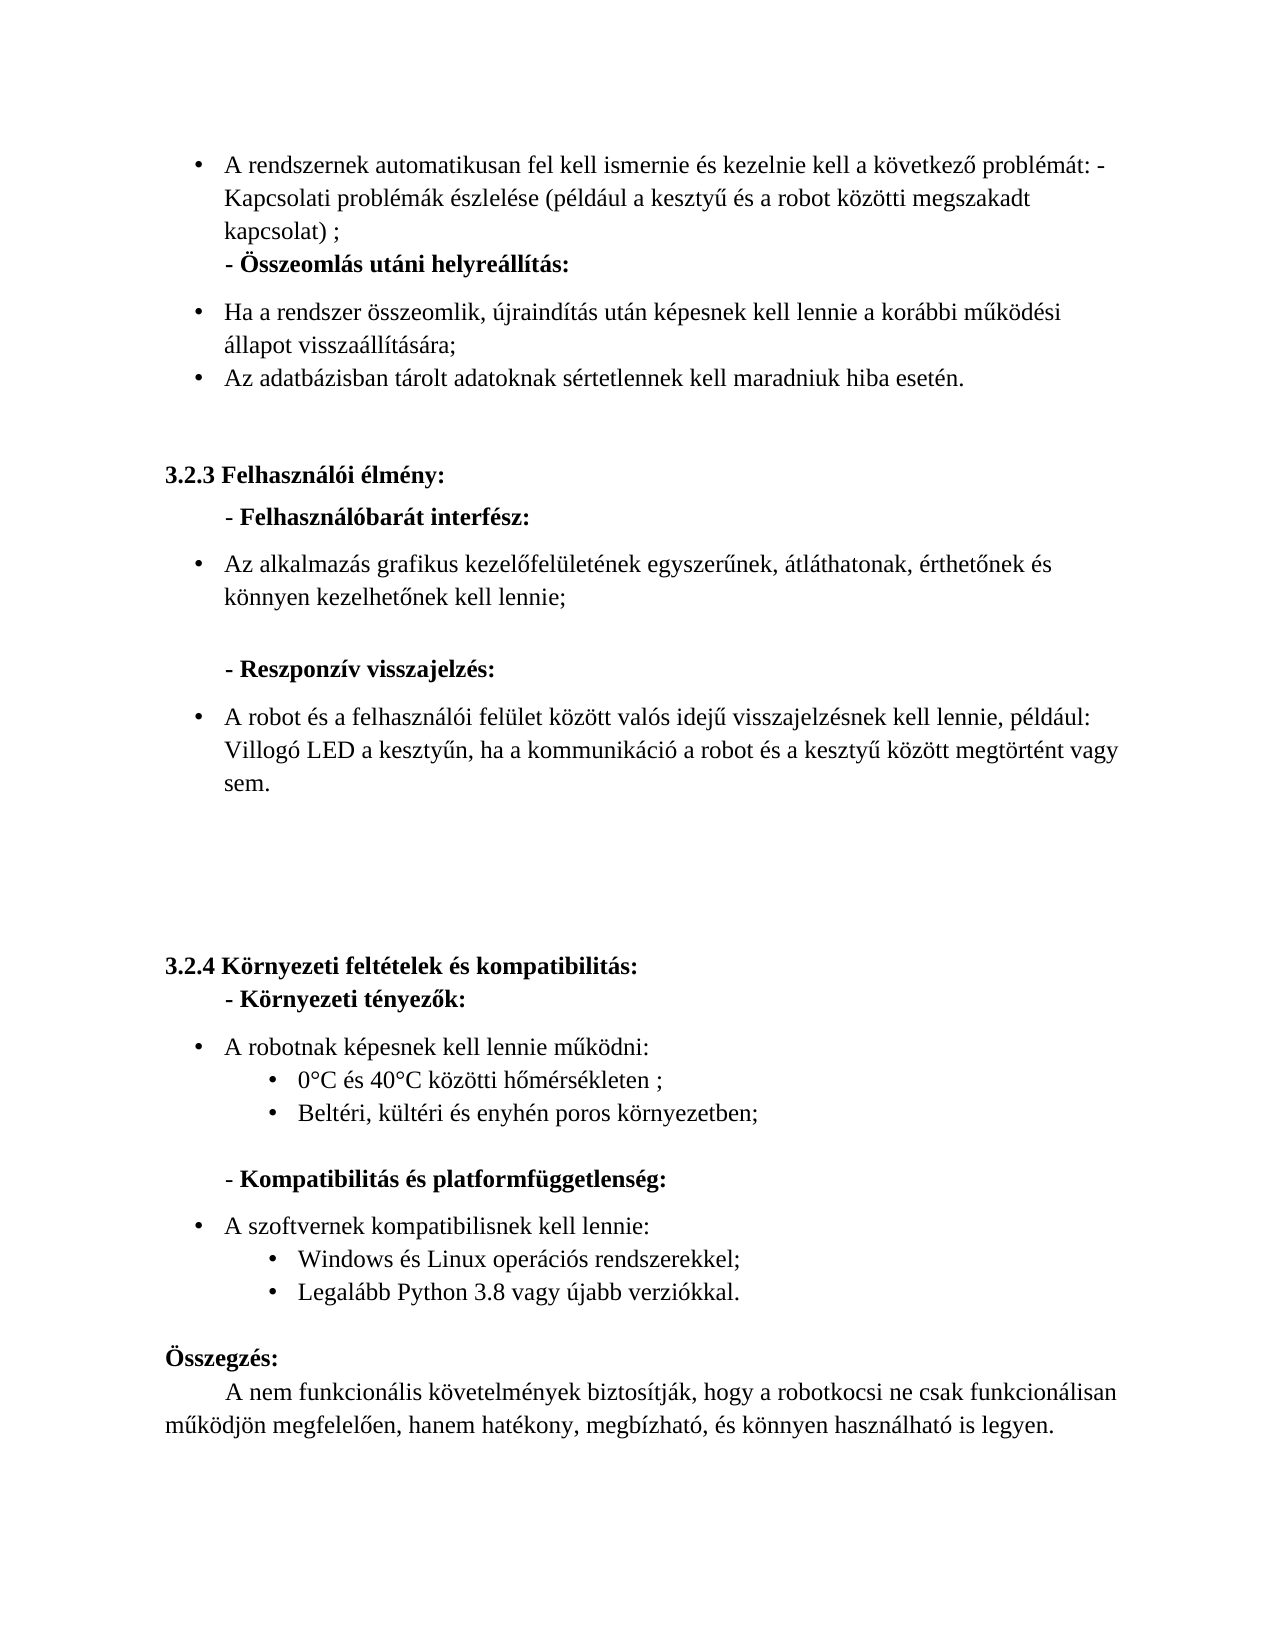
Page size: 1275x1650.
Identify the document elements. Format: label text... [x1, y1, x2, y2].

list Beltéri, kültéri és enyhén poros környezetben; [268, 1098, 1125, 1126]
subtitle Összegzés: [150, 1343, 1125, 1372]
subtitle 3.2.3 Felhasználói élmény: [150, 460, 1125, 489]
list A robot és a felhasználói felület között valós idejű visszajelzésnek kell lennie, például: Villogó LED a kesztyűn, ha a kommunikáció a robot és a kesztyű között megtörtént vagy sem. [194, 702, 1125, 797]
list Legalább Python 3.8 vagy újabb verziókkal. [268, 1277, 1125, 1306]
text - Kompatibilitás és platformfüggetlenség: [150, 1164, 1125, 1192]
list Ha a rendszer összeomlik, újraindítás után képesnek kell lennie a korábbi működési állapot visszaállítására; [194, 297, 1125, 358]
list 0°C és 40°C közötti hőmérsékleten ; [268, 1065, 1125, 1093]
text - Reszponzív visszajelzés: [150, 654, 1125, 683]
subtitle A nem funkcionális követelmények biztosítják, hogy a robotkocsi ne csak funkcionálisan működjön megfelelően, hanem hatékony, megbízható, és könnyen használható is legyen. [150, 1377, 1125, 1439]
text - Felhasználóbarát interfész: [150, 502, 1125, 530]
text - Környezeti tényezők: [150, 984, 1125, 1013]
list A szoftvernek kompatibilisnek kell lennie: [194, 1211, 1125, 1240]
list A robotnak képesnek kell lennie működni: [194, 1032, 1125, 1060]
subtitle 3.2.4 Környezeti feltételek és kompatibilitás: [150, 951, 1125, 979]
list Windows és Linux operációs rendszerekkel; [268, 1244, 1125, 1273]
list Az alkalmazás grafikus kezelőfelületének egyszerűnek, átláthatonak, érthetőnek és könnyen kezelhetőnek kell lennie; [194, 549, 1125, 611]
list A rendszernek automatikusan fel kell ismernie és kezelnie kell a következő problémát: - Kapcsolati problémák észlelése (például a kesztyű és a robot közötti megszakadt kapcsolat) ; [194, 150, 1125, 245]
list Az adatbázisban tárolt adatoknak sértetlennek kell maradniuk hiba esetén. [194, 363, 1125, 391]
text - Összeomlás utáni helyreállítás: [150, 249, 1125, 278]
